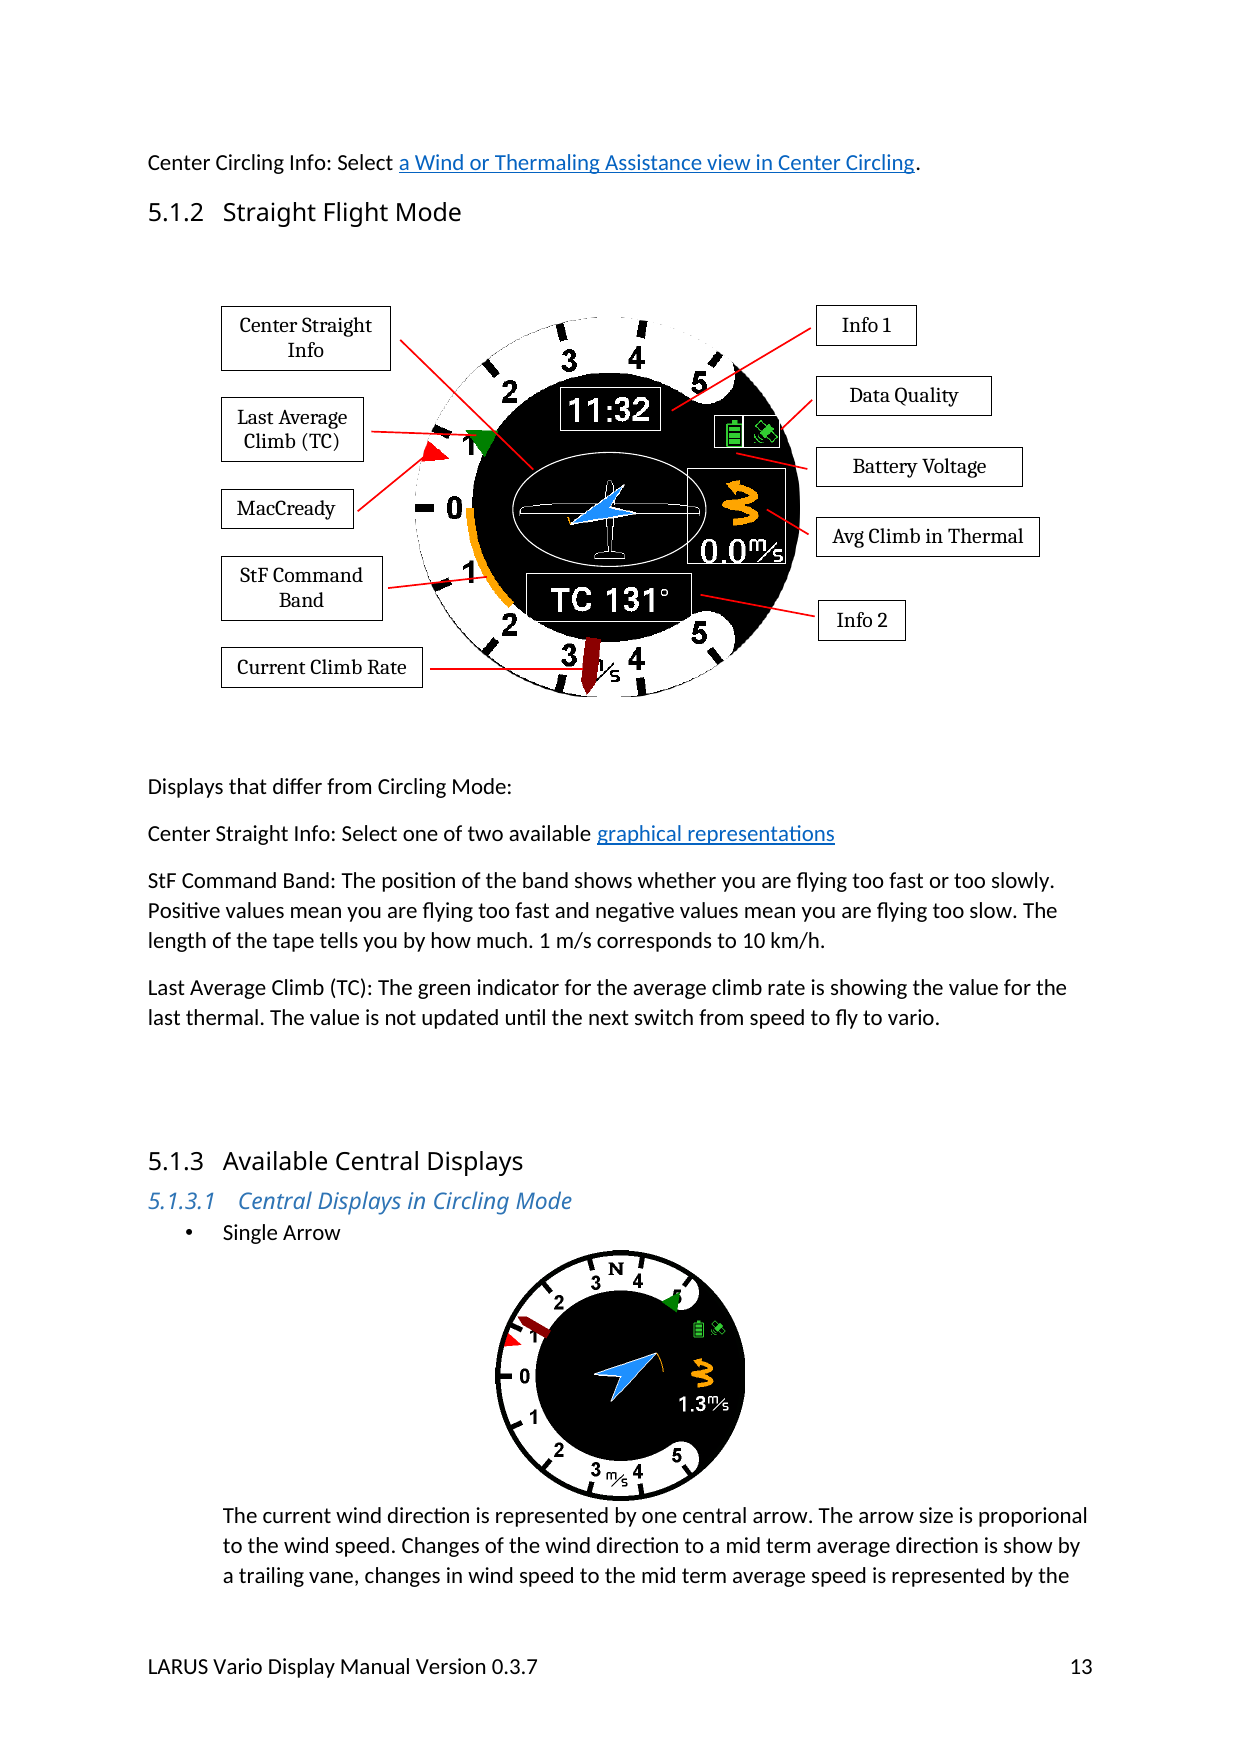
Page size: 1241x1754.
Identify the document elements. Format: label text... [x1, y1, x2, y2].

text StF Command Band: The position of the band shows whether you are flying too fast or too slowly. Positive values mean you are flying too fast and negative values mean you are flying too slow. The length of the tape tells you by how much. 1 m/s corresponds to 10 km/h. [148, 866, 1093, 954]
text Center Straight Info: Select one of two available graphical representations [148, 819, 1093, 847]
text Center Circling Info: Select a Wind or Thermaling Assistance view in Center Circling. [148, 148, 1093, 176]
table_header [148, 1050, 295, 1097]
picture [495, 1250, 745, 1501]
subtitle Available Central Displays [148, 1144, 1093, 1178]
text Last Average Climb (TC): The green indicator for the average climb rate is showing the value for the last thermal. The value is not updated until the next switch from speed to fly to vario. [148, 973, 1093, 1031]
table_header [295, 1050, 1093, 1097]
list Single Arrow The current wind direction is represented by one central arrow. The arrow size is proporional to the wind speed. Changes of the wind direction to a mid term average direction is show by a trailing vane, changes in wind speed to the mid term average speed is represented by the [185, 1218, 1093, 1589]
subtitle Central Displays in Circling Mode [148, 1184, 1093, 1216]
subtitle Straight Flight Mode [148, 194, 1093, 228]
text Displays that differ from Circling Mode: [148, 772, 1093, 800]
